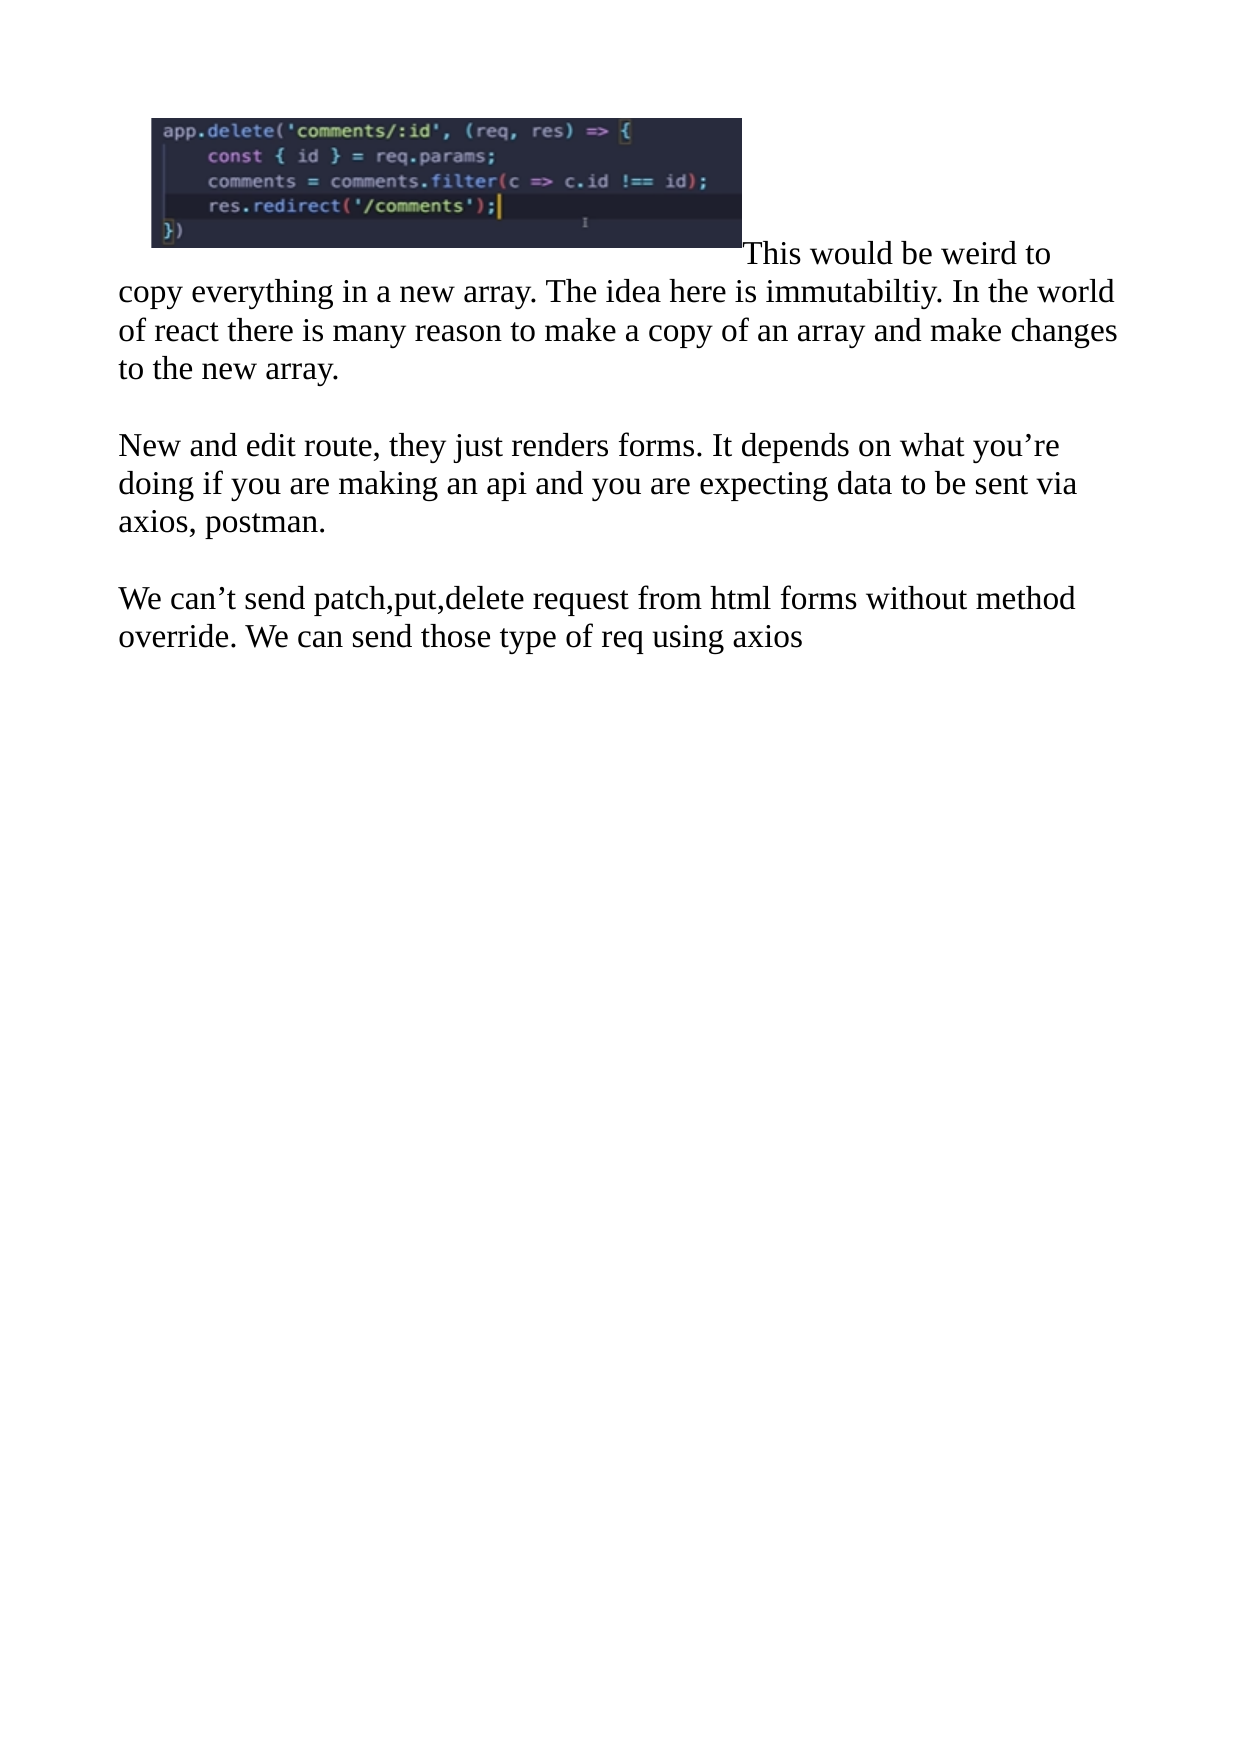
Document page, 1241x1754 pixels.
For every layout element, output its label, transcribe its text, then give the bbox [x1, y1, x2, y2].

picture [151, 118, 742, 248]
text New and edit route, they just renders forms. It depends on what you’re doing if you are making an api and you are expecting data to be sent via axios, postman. [118, 425, 1122, 540]
text We can’t send patch,put,delete request from html forms without method override. We can send those type of req using axios [118, 578, 1122, 655]
text This would be weird to copy everything in a new array. The idea here is immutabiltiy. In the world of react there is many reason to make a copy of an array and make changes to the new array. [118, 233, 1122, 386]
